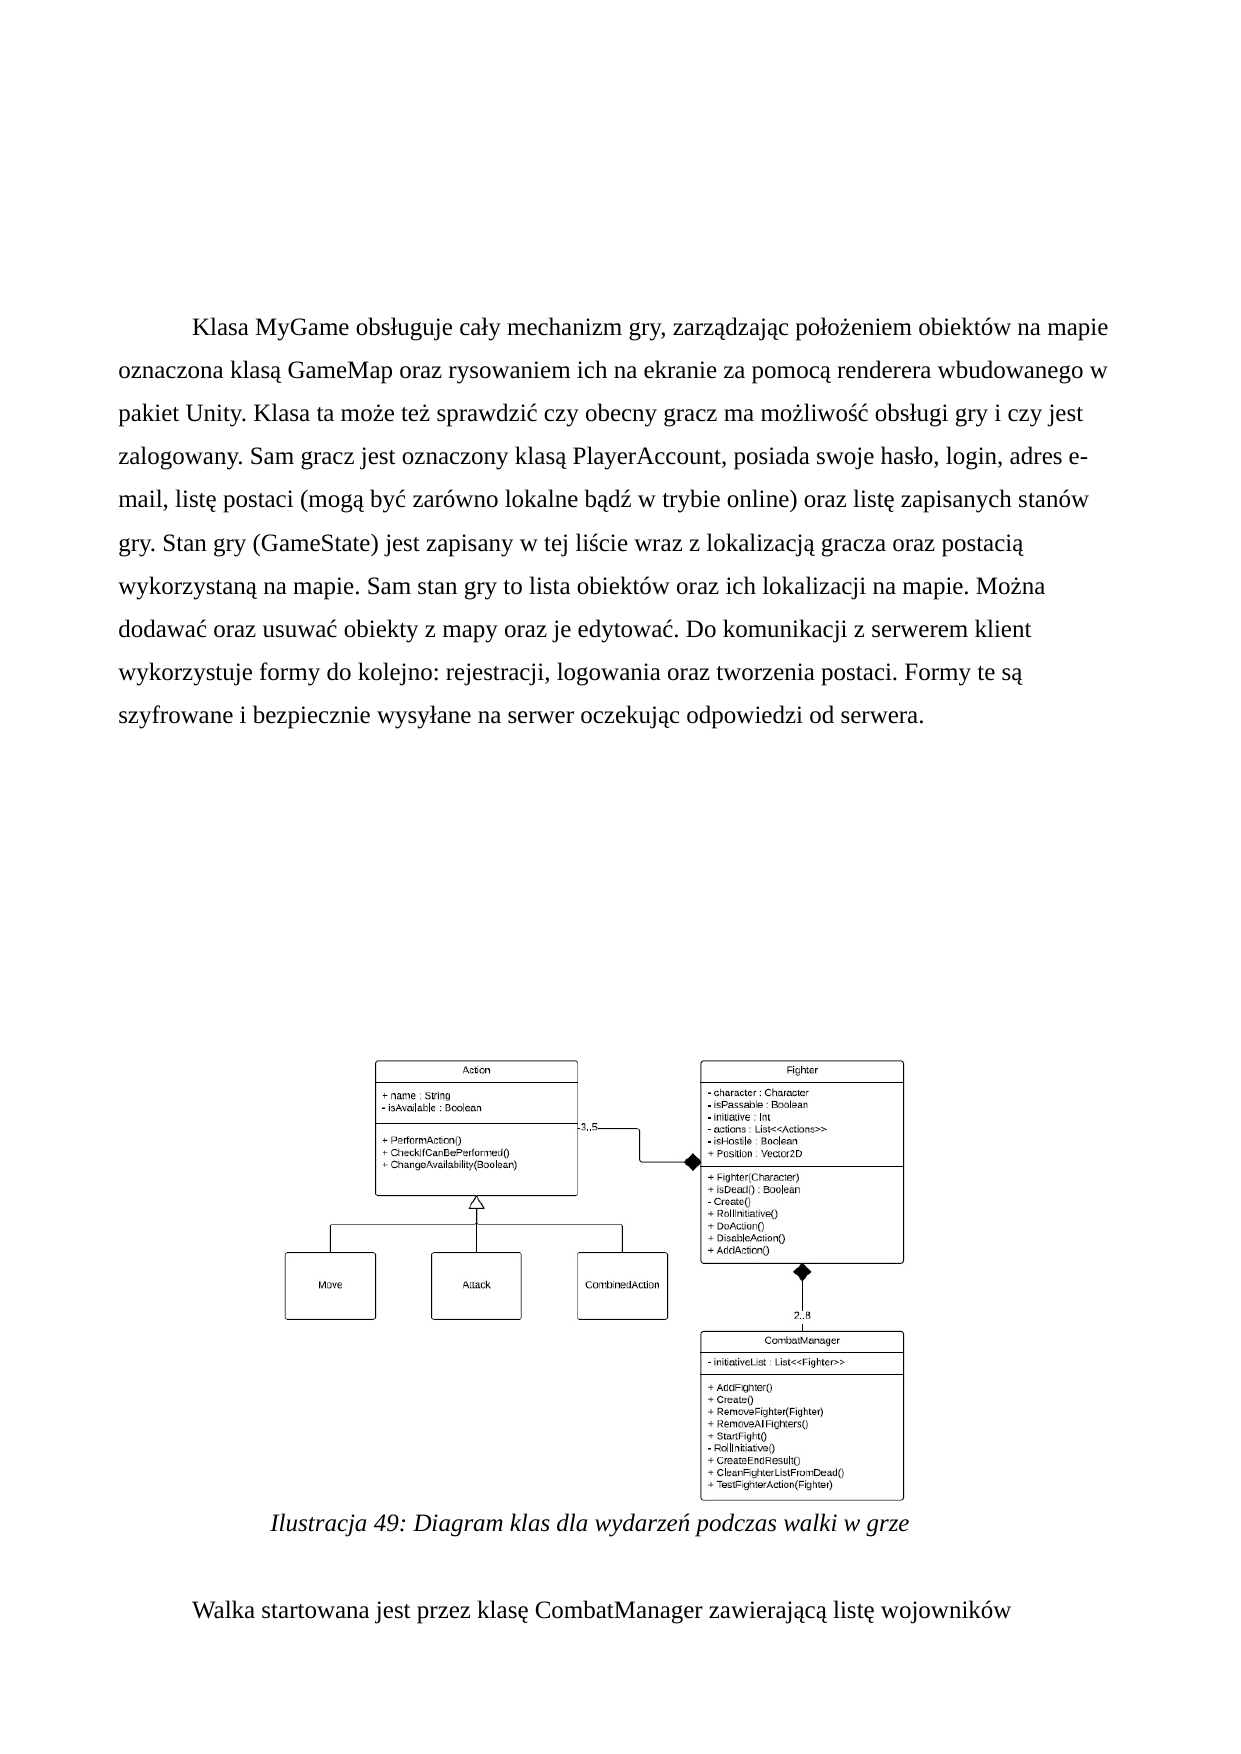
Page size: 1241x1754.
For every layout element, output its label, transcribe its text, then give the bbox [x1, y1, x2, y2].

text Walka startowana jest przez klasę CombatManager zawierającą listę wojowników [118, 1595, 1122, 1624]
text Klasa MyGame obsługuje cały mechanizm gry, zarządzając położeniem obiektów na mapie oznaczona klasą GameMap oraz rysowaniem ich na ekranie za pomocą renderera wbudowanego w pakiet Unity. Klasa ta może też sprawdzić czy obecny gracz ma możliwość obsługi gry i czy jest zalogowany. Sam gracz jest oznaczony klasą PlayerAccount, posiada swoje hasło, login, adres e-mail, listę postaci (mogą być zarówno lokalne bądź w trybie online) oraz listę zapisanych stanów gry. Stan gry (GameState) jest zapisany w tej liście wraz z lokalizacją gracza oraz postacią wykorzystaną na mapie. Sam stan gry to lista obiektów oraz ich lokalizacji na mapie. Można dodawać oraz usuwać obiekty z mapy oraz je edytować. Do komunikacji z serwerem klient wykorzystuje formy do kolejno: rejestracji, logowania oraz tworzenia postaci. Formy te są szyfrowane i bezpiecznie wysyłane na serwer oczekując odpowiedzi od serwera. [118, 312, 1122, 729]
picture [270, 1042, 914, 1508]
text Ilustracja 49: Diagram klas dla wydarzeń podczas walki w grze [270, 1508, 914, 1537]
